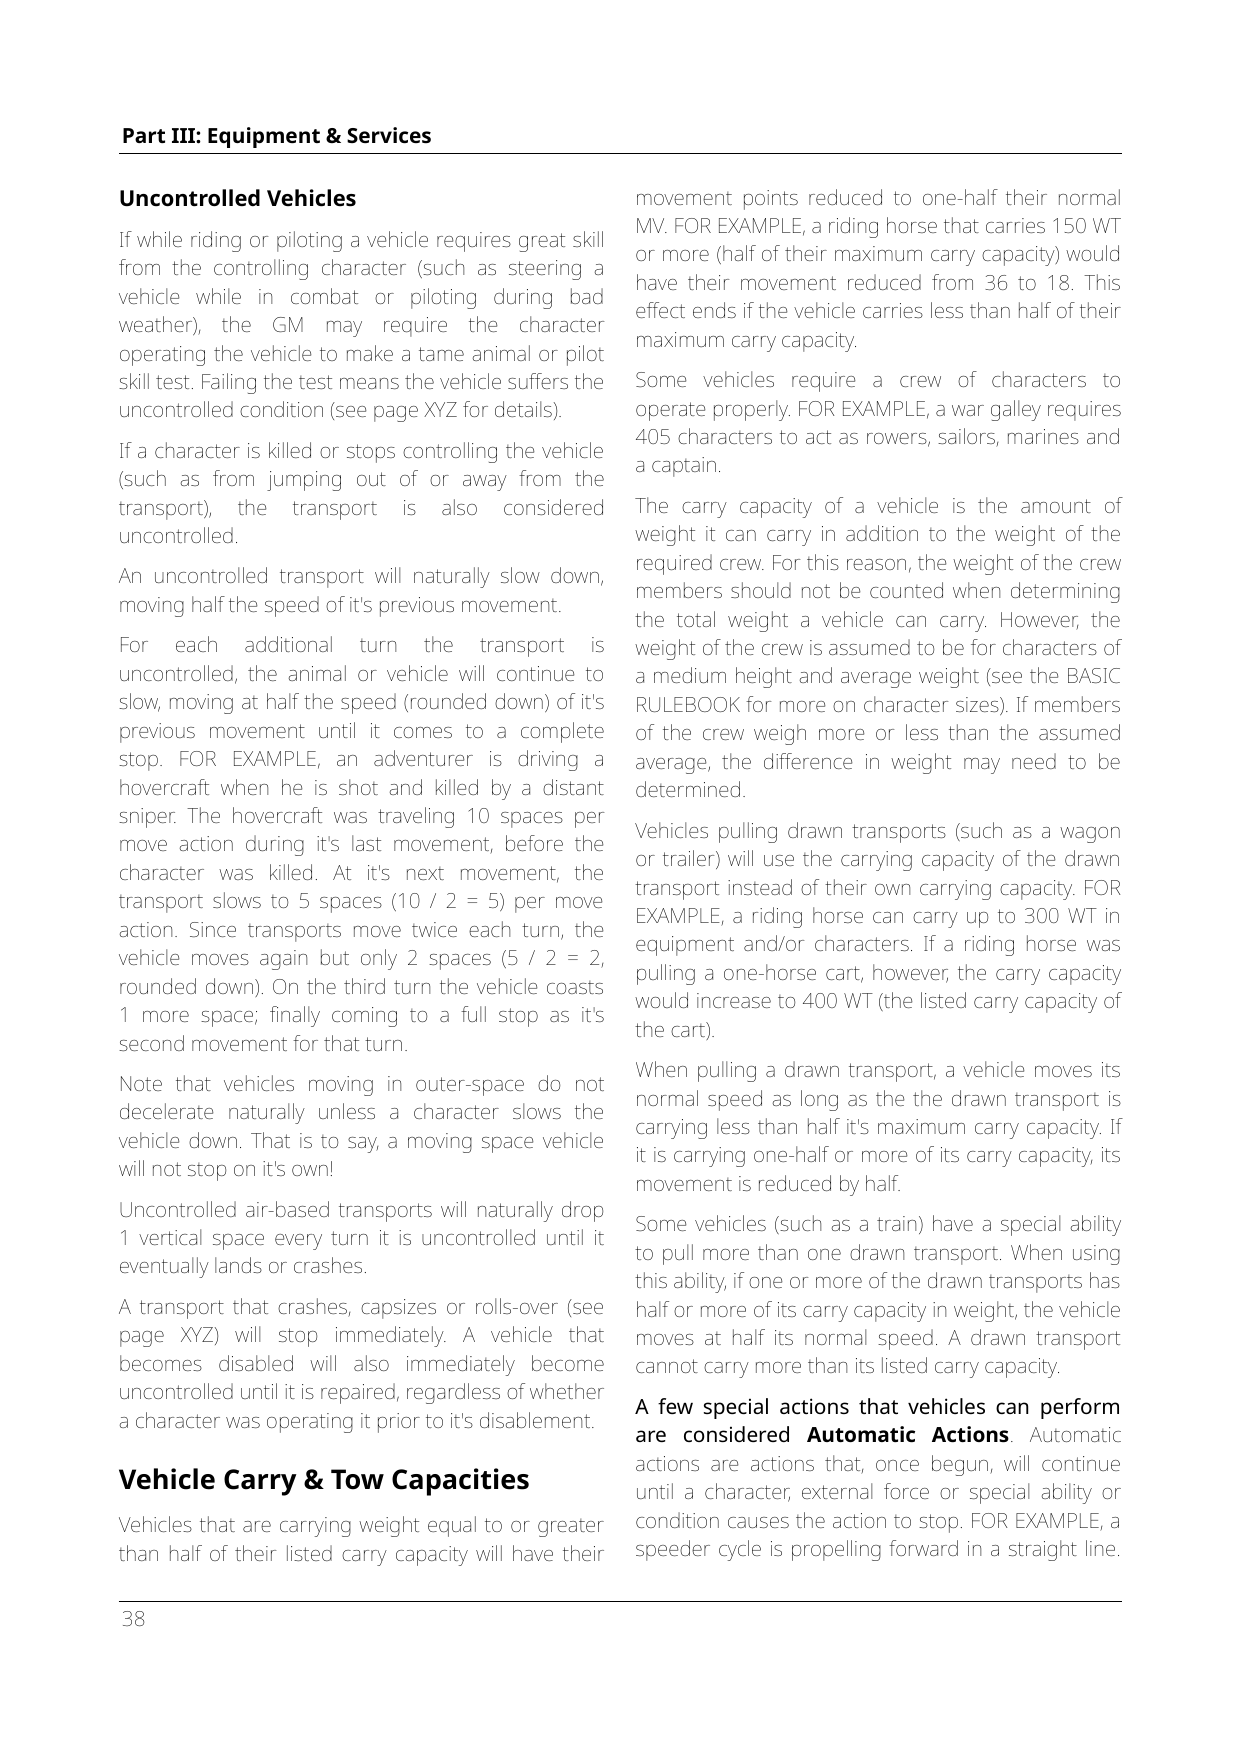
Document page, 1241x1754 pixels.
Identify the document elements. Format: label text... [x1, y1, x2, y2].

text Uncontrolled air-based transports will naturally drop 1 vertical space every turn it is uncontrolled until it eventually lands or crashes. [118, 1195, 605, 1280]
subtitle Uncontrolled Vehicles [118, 183, 605, 212]
text If a character is killed or stops controlling the vehicle (such as from jumping out of or away from the transport), the transport is also considered uncontrolled. [118, 436, 605, 550]
text Vehicles that are carrying weight equal to or greater than half of their listed carry capacity will have their [118, 1510, 605, 1567]
text Some vehicles require a crew of characters to operate properly. FOR EXAMPLE, a war galley requires 405 characters to act as rowers, sailors, marines and a captain. [635, 365, 1122, 479]
text Note that vehicles moving in outer-space do not decelerate naturally unless a character slows the vehicle down. That is to say, a moving space vehicle will not stop on it's own! [118, 1069, 605, 1183]
text If while riding or piloting a vehicle requires great skill from the controlling character (such as steering a vehicle while in combat or piloting during bad weather), the GM may require the character operating the vehicle to make a tame animal or pilot skill test. Failing the test means the vehicle suffers the uncontrolled condition (see page XYZ for details). [118, 225, 605, 424]
text A few special actions that vehicles can perform are considered Automatic Actions. Automatic actions are actions that, once begun, will continue until a character, external force or special ability or condition causes the action to stop. FOR EXAMPLE, a speeder cycle is propelling forward in a straight line. [635, 1392, 1122, 1563]
text The carry capacity of a vehicle is the amount of weight it can carry in addition to the weight of the required crew. For this reason, the weight of the crew members should not be counted when determining the total weight a vehicle can carry. However, the weight of the crew is assumed to be for characters of a medium height and average weight (see the BASIC RULEBOOK for more on character sizes). If members of the crew weigh more or less than the assumed average, the difference in weight may need to be determined. [635, 491, 1122, 804]
text For each additional turn the transport is uncontrolled, the animal or vehicle will continue to slow, moving at half the speed (rounded down) of it's previous movement until it comes to a complete stop. FOR EXAMPLE, an adventurer is driving a hovercraft when he is shot and killed by a distant sniper. The hovercraft was traveling 10 spaces per move action during it's last movement, before the character was killed. At it's next movement, the transport slows to 5 spaces (10 / 2 = 5) per move action. Since transports move twice each turn, the vehicle moves again but only 2 spaces (5 / 2 = 2, rounded down). On the third turn the vehicle coasts 1 more space; finally coming to a full stop as it's second movement for that turn. [118, 631, 605, 1057]
text Vehicles pulling drawn transports (such as a wagon or trailer) will use the carrying capacity of the drawn transport instead of their own carrying capacity. FOR EXAMPLE, a riding horse can carry up to 300 WT in equipment and/or characters. If a riding horse was pulling a one-horse cart, however, the carry capacity would increase to 400 WT (the listed carry capacity of the cart). [635, 816, 1122, 1043]
text Some vehicles (such as a train) have a special ability to pull more than one drawn transport. When using this ability, if one or more of the drawn transports has half or more of its carry capacity in weight, the vehicle moves at half its normal speed. A drawn transport cannot carry more than its listed carry capacity. [635, 1209, 1122, 1380]
text An uncontrolled transport will naturally slow down, moving half the speed of it's previous movement. [118, 562, 605, 618]
text A transport that crashes, capsizes or rolls-over (see page XYZ) will stop immediately. A vehicle that becomes disabled will also immediately become uncontrolled until it is repaired, regardless of whether a character was operating it prior to it's disablement. [118, 1292, 605, 1434]
text When pulling a drawn transport, a vehicle moves its normal speed as long as the the drawn transport is carrying less than half it's maximum carry capacity. If it is carrying one-half or more of its carry capacity, its movement is reduced by half. [635, 1055, 1122, 1197]
text movement points reduced to one-half their normal MV. FOR EXAMPLE, a riding horse that carries 150 WT or more (half of their maximum carry capacity) would have their movement reduced from 36 to 18. This effect ends if the vehicle carries less than half of their maximum carry capacity. [635, 183, 1122, 353]
subtitle Vehicle Carry & Tow Capacities [118, 1461, 605, 1498]
